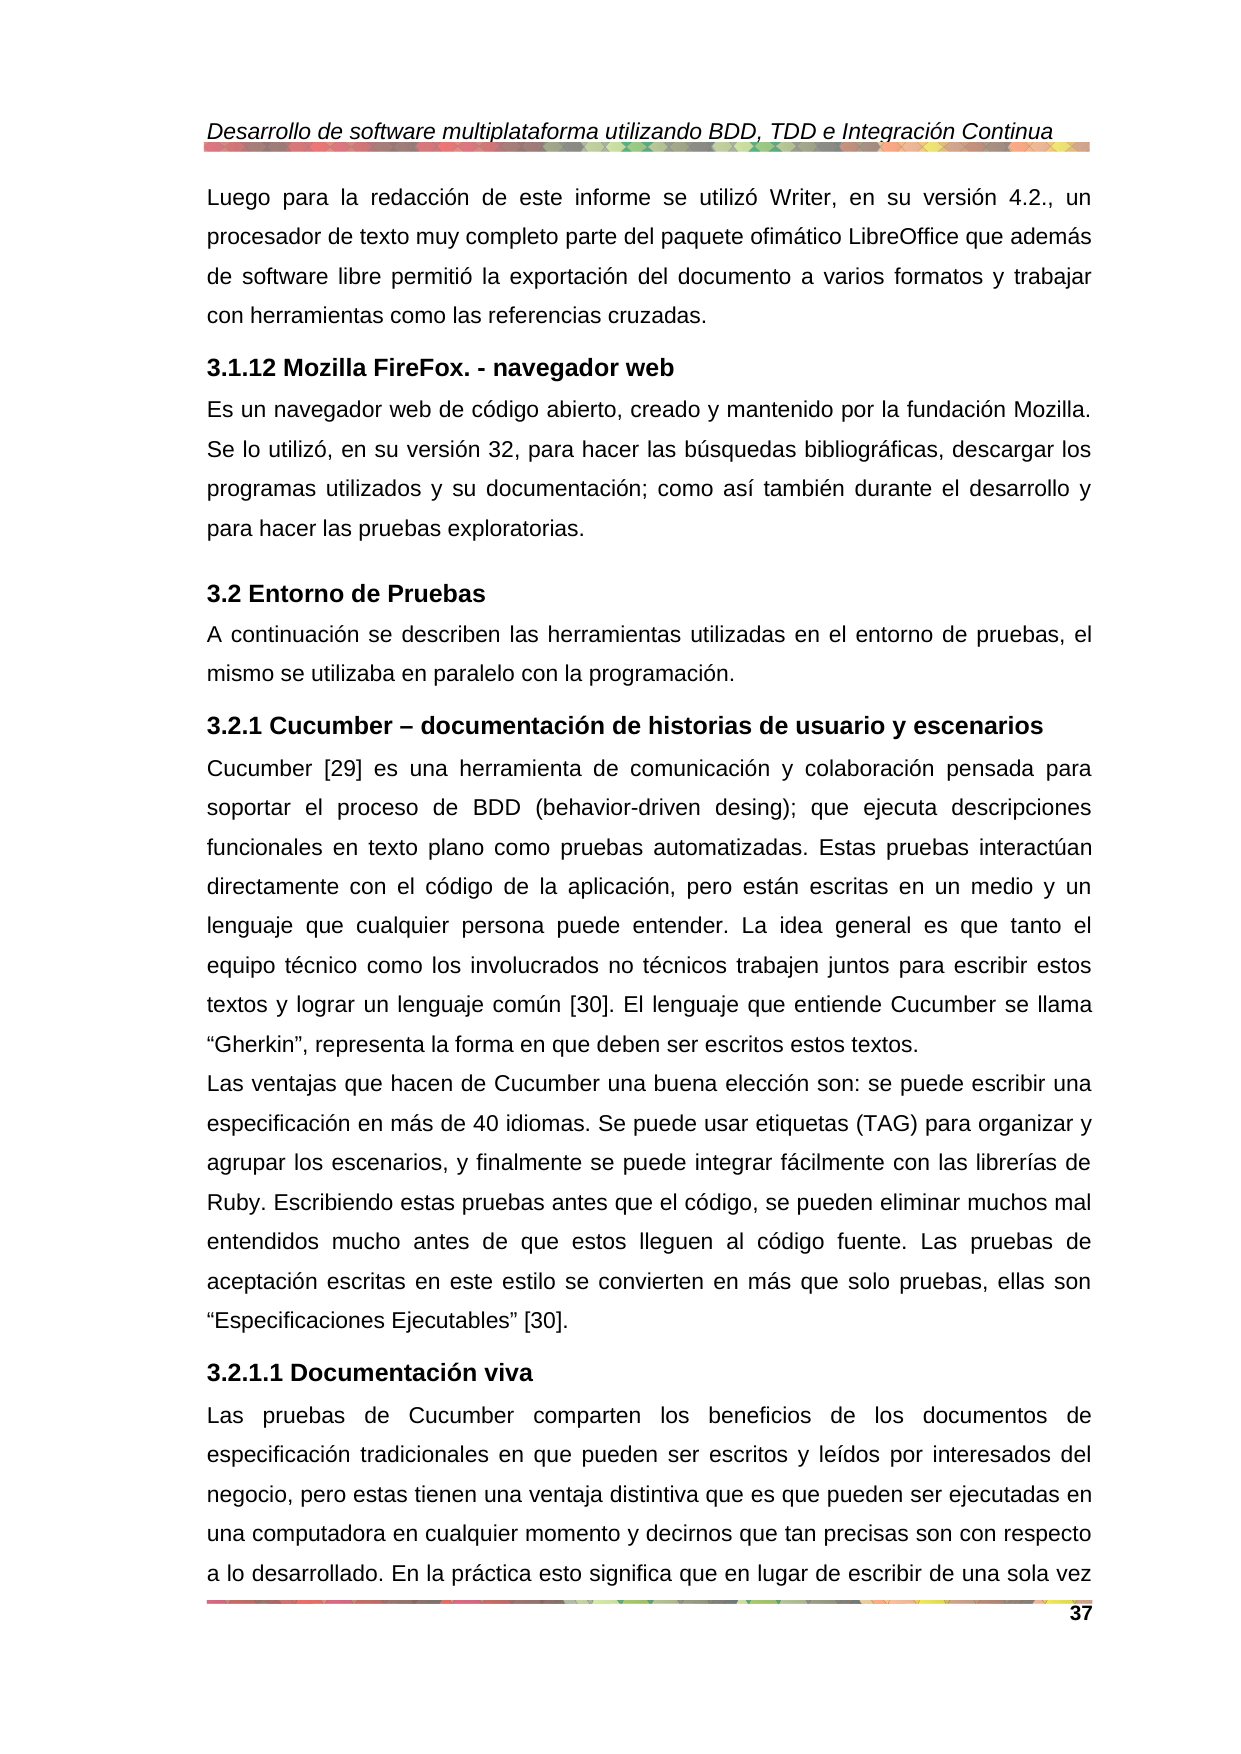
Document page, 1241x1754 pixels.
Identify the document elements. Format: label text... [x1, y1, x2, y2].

subtitle 3.2 Entorno de Pruebas [207, 579, 1093, 608]
text Las ventajas que hacen de Cucumber una buena elección son: se puede escribir una especificación en más de 40 idiomas. Se puede usar etiquetas (TAG) para organizar y agrupar los escenarios, y finalmente se puede integrar fácilmente con las librerías de Ruby. Escribiendo estas pruebas antes que el código, se pueden eliminar muchos mal entendidos mucho antes de que estos lleguen al código fuente. Las pruebas de aceptación escritas en este estilo se convierten en más que solo pruebas, ellas son “Especificaciones Ejecutables” [30]. [207, 1070, 1093, 1333]
text Es un navegador web de código abierto, creado y mantenido por la fundación Mozilla. Se lo utilizó, en su versión 32, para hacer las búsquedas bibliográficas, descargar los programas utilizados y su documentación; como así también durante el desarrollo y para hacer las pruebas exploratorias. [207, 396, 1093, 541]
text 3.2.1.1 Documentación viva [207, 1358, 1093, 1387]
list 3.1.12 Mozilla FireFox. - navegador web [207, 353, 1093, 382]
text 3.2.1 Cucumber – documentación de historias de usuario y escenarios [207, 711, 1093, 740]
text [203, 142, 1090, 152]
text Las pruebas de Cucumber comparten los beneficios de los documentos de especificación tradicionales en que pueden ser escritos y leídos por interesados del negocio, pero estas tienen una ventaja distintiva que es que pueden ser ejecutadas en una computadora en cualquier momento y decirnos que tan precisas son con respecto a lo desarrollado. En la práctica esto significa que en lugar de escribir de una sola vez [207, 1402, 1093, 1586]
text A continuación se describen las herramientas utilizadas en el entorno de pruebas, el mismo se utilizaba en paralelo con la programación. [207, 621, 1093, 686]
text Cucumber [29] es una herramienta de comunicación y colaboración pensada para soportar el proceso de BDD (behavior-driven desing); que ejecuta descripciones funcionales en texto plano como pruebas automatizadas. Estas pruebas interactúan directamente con el código de la aplicación, pero están escritas en un medio y un lenguaje que cualquier persona puede entender. La idea general es que tanto el equipo técnico como los involucrados no técnicos trabajen juntos para escribir estos textos y lograr un lenguaje común [30]. El lenguaje que entiende Cucumber se llama “Gherkin”, representa la forma en que deben ser escritos estos textos. [207, 754, 1093, 1057]
text Luego para la redacción de este informe se utilizó Writer, en su versión 4.2., un procesador de texto muy completo parte del paquete ofimático LibreOffice que además de software libre permitió la exportación del documento a varios formatos y trabajar con herramientas como las referencias cruzadas. [207, 184, 1093, 328]
text [206, 1600, 1093, 1604]
